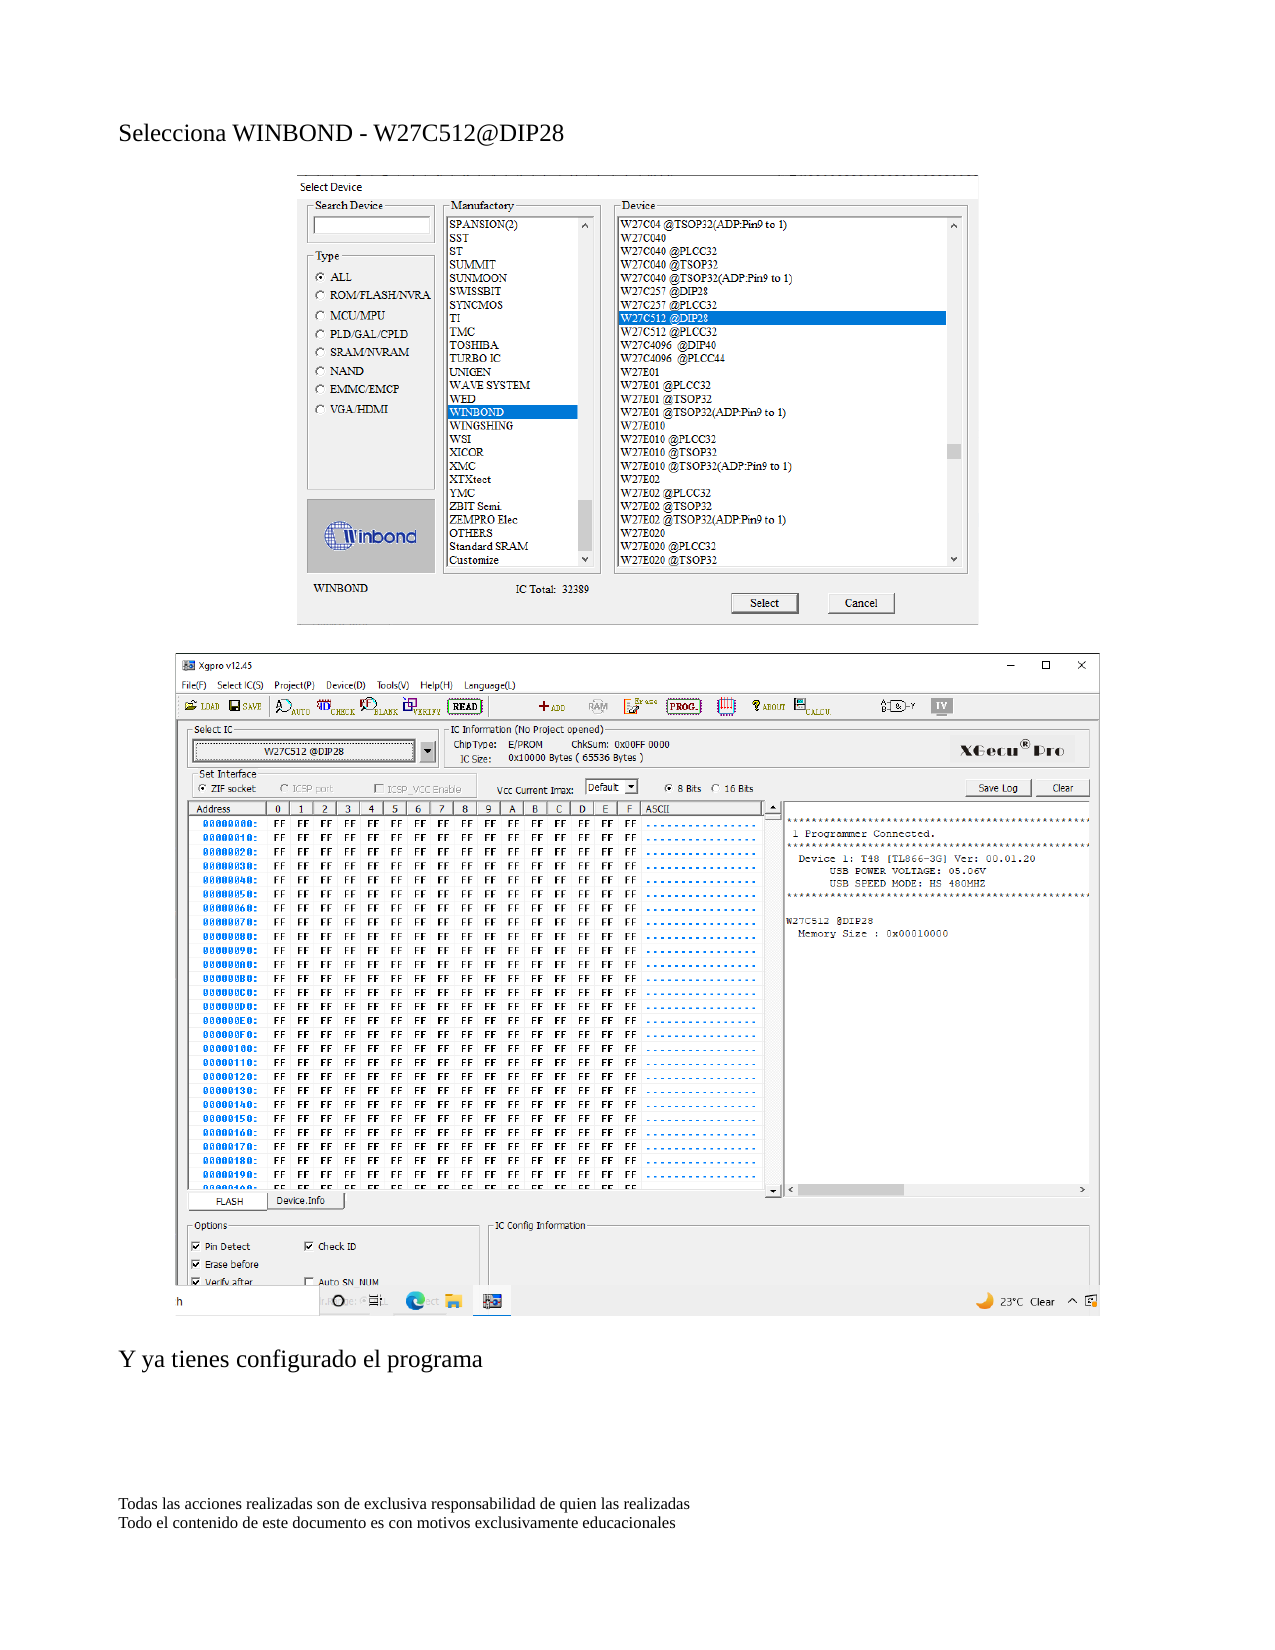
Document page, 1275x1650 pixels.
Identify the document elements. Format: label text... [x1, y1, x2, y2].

picture [175, 653, 1100, 1316]
text Selecciona WINBOND - W27C512@DIP28 [118, 118, 1157, 147]
picture [297, 175, 979, 625]
text Y ya tienes configurado el programa [118, 1344, 1157, 1373]
